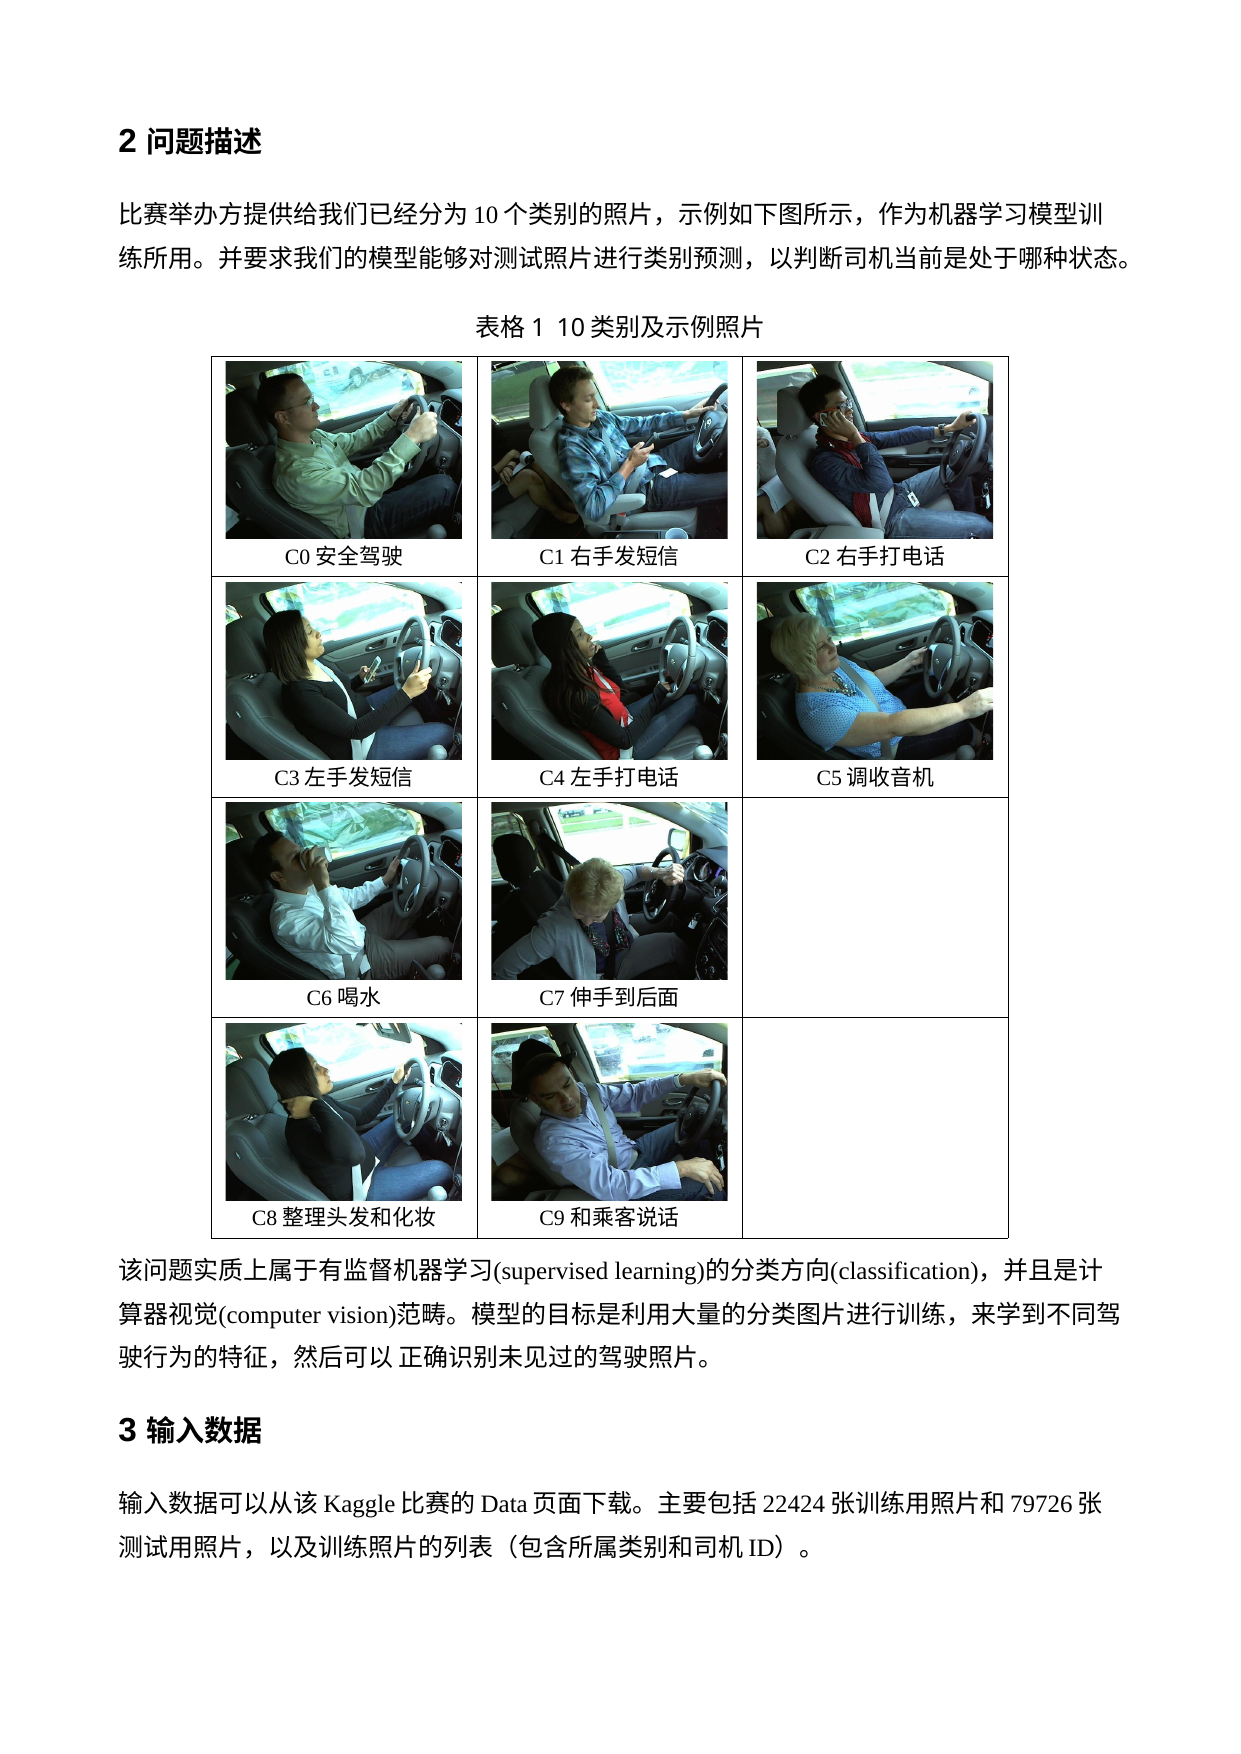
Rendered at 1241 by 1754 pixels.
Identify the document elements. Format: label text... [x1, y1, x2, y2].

table_cell [743, 1018, 1008, 1238]
text 输入数据可以从该Kaggle比赛的Data页面下载。主要包括22424张训练用照片和79726张测试用照片，以及训练照片的列表（包含所属类别和司机ID）。 [118, 1484, 1122, 1564]
text 该问题实质上属于有监督机器学习(supervised learning)的分类方向(classification)，并且是计算器视觉(computer vision)范畴。模型的目标是利用大量的分类图片进行训练，来学到不同驾驶行为的特征，然后可以 正确识别未见过的驾驶照片。 [118, 1251, 1122, 1374]
table_cell C4 左手打电话 [478, 577, 742, 797]
picture [491, 361, 728, 539]
picture [491, 1023, 728, 1201]
picture [491, 582, 728, 760]
table_header C1 右手发短信 [478, 357, 742, 576]
picture [756, 361, 994, 539]
text 比赛举办方提供给我们已经分为10个类别的照片，示例如下图所示，作为机器学习模型训练所用。并要求我们的模型能够对测试照片进行类别预测，以判断司机当前是处于哪种状态。 [118, 195, 1122, 274]
picture [491, 802, 728, 980]
table_cell [743, 798, 1008, 1017]
picture [225, 802, 462, 980]
picture [756, 582, 994, 760]
picture [225, 361, 462, 539]
table_cell C3左手发短信 [212, 577, 477, 797]
text 2 问题描述 [118, 118, 1122, 160]
text 表格 1 10类别及示例照片 [118, 307, 1122, 343]
table_cell C8 整理头发和化妆 [212, 1018, 477, 1238]
table_cell C5调收音机 [743, 577, 1008, 797]
table_cell C7 伸手到后面 [478, 798, 742, 1017]
table_cell C6 喝水 [212, 798, 477, 1017]
picture [225, 582, 462, 760]
table_header C2 右手打电话 [743, 357, 1008, 576]
table_header C0 安全驾驶 [212, 357, 477, 576]
text 3 输入数据 [118, 1407, 1122, 1449]
picture [225, 1023, 462, 1201]
table_cell C9 和乘客说话 [478, 1018, 742, 1238]
